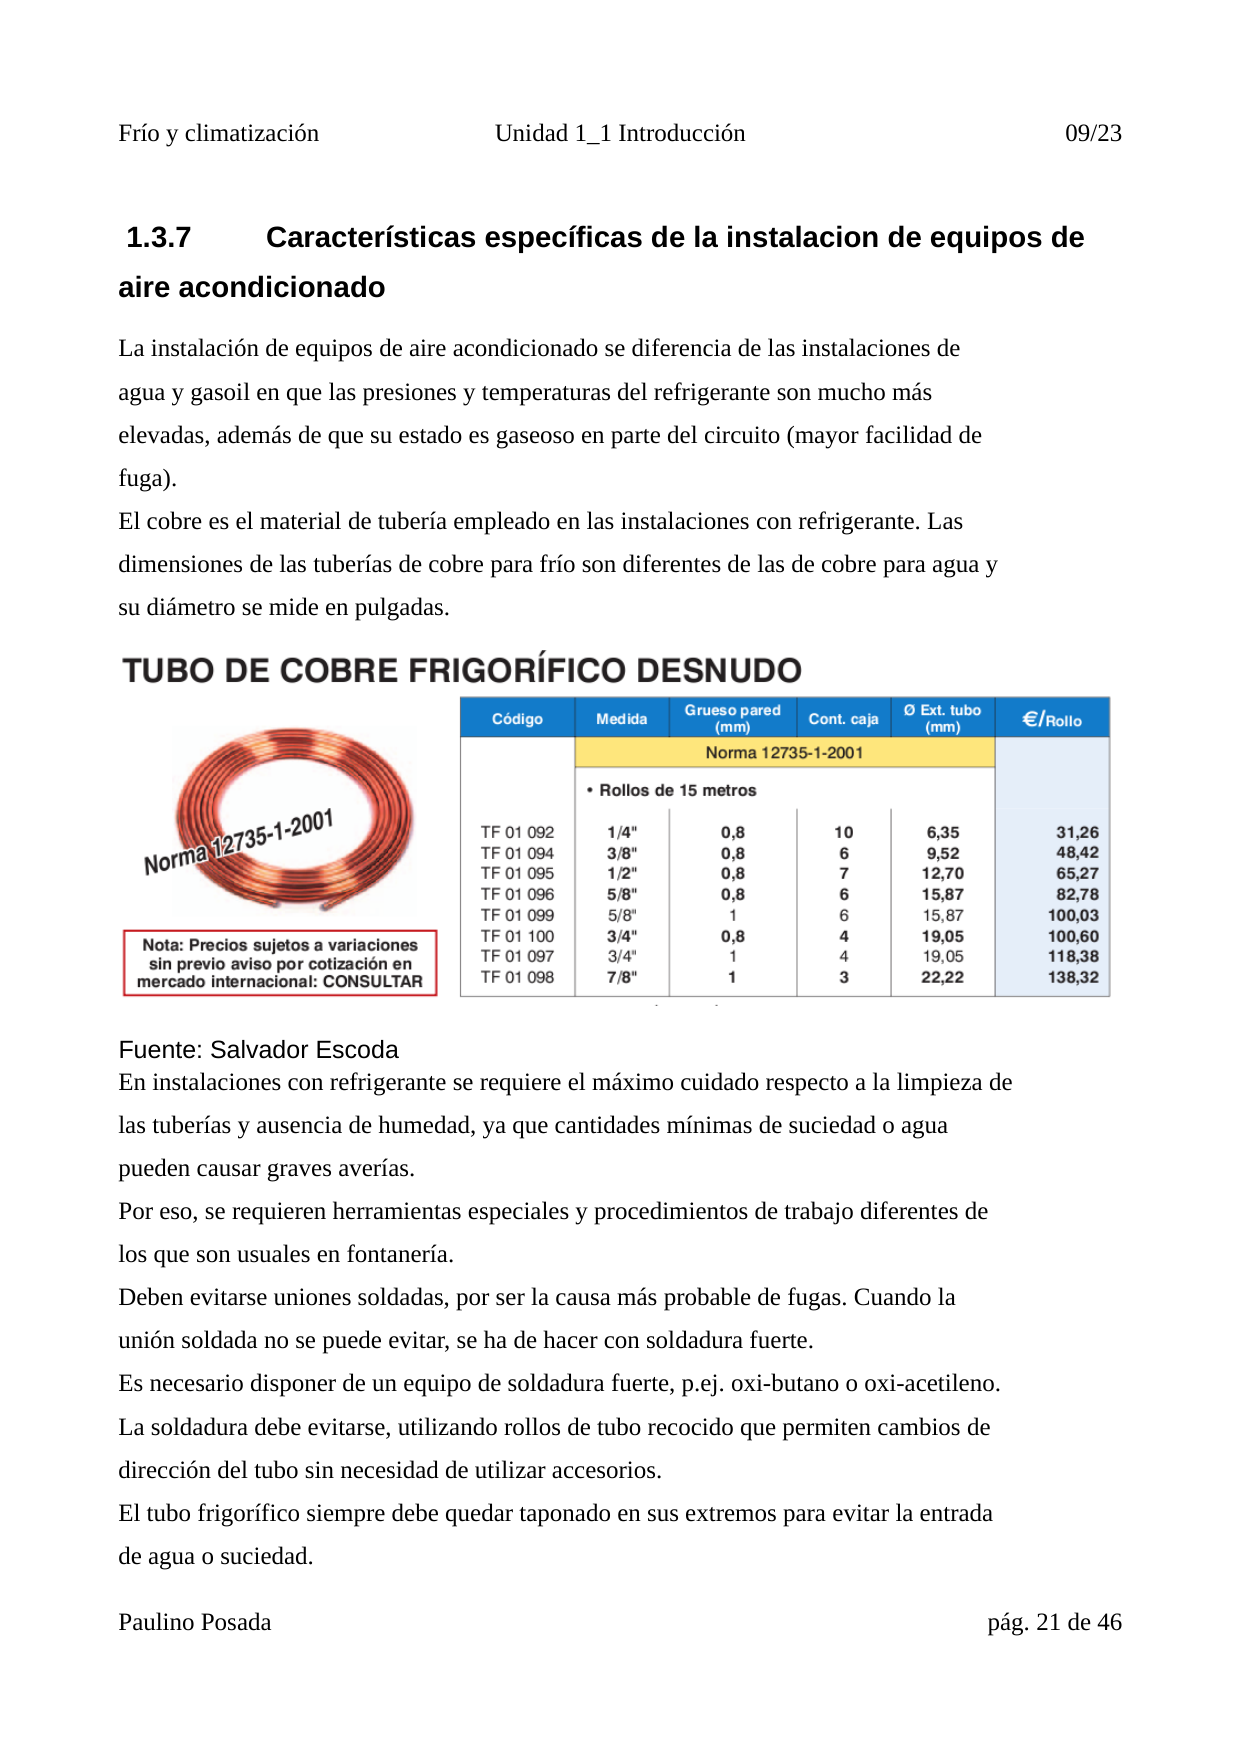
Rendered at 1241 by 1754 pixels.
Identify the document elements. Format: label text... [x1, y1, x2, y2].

text El cobre es el material de tubería empleado en las instalaciones con refrigerante. Las [118, 506, 1122, 535]
text unión soldada no se puede evitar, se ha de hacer con soldadura fuerte. [118, 1325, 1122, 1354]
text El tubo frigorífico siempre debe quedar taponado en sus extremos para evitar la entrada [118, 1498, 1122, 1527]
text dirección del tubo sin necesidad de utilizar accesorios. [118, 1455, 1122, 1483]
text En instalaciones con refrigerante se requiere el máximo cuidado respecto a la limpieza de [118, 1067, 1122, 1095]
text Deben evitarse uniones soldadas, por ser la causa más probable de fugas. Cuando la [118, 1282, 1122, 1311]
text La instalación de equipos de aire acondicionado se diferencia de las instalaciones de [118, 333, 1122, 362]
text agua y gasoil en que las presiones y temperaturas del refrigerante son mucho más [118, 377, 1122, 405]
text La soldadura debe evitarse, utilizando rollos de tubo recocido que permiten cambios de [118, 1412, 1122, 1440]
text elevadas, además de que su estado es gaseoso en parte del circuito (mayor facilidad de [118, 420, 1122, 448]
text las tuberías y ausencia de humedad, ya que cantidades mínimas de suciedad o agua [118, 1110, 1122, 1138]
text Por eso, se requieren herramientas especiales y procedimientos de trabajo diferentes de [118, 1196, 1122, 1225]
picture [118, 650, 1123, 1006]
text fuga). [118, 463, 1122, 492]
text Es necesario disponer de un equipo de soldadura fuerte, p.ej. oxi-butano o oxi-acetileno. [118, 1368, 1122, 1397]
subtitle Características específicas de la instalacion de equipos de aire acondicionado [118, 220, 1122, 304]
text de agua o suciedad. [118, 1541, 1122, 1570]
text dimensiones de las tuberías de cobre para frío son diferentes de las de cobre para agua y [118, 549, 1122, 578]
text pueden causar graves averías. [118, 1153, 1122, 1182]
text su diámetro se mide en pulgadas. [118, 592, 1122, 621]
text los que son usuales en fontanería. [118, 1239, 1122, 1268]
